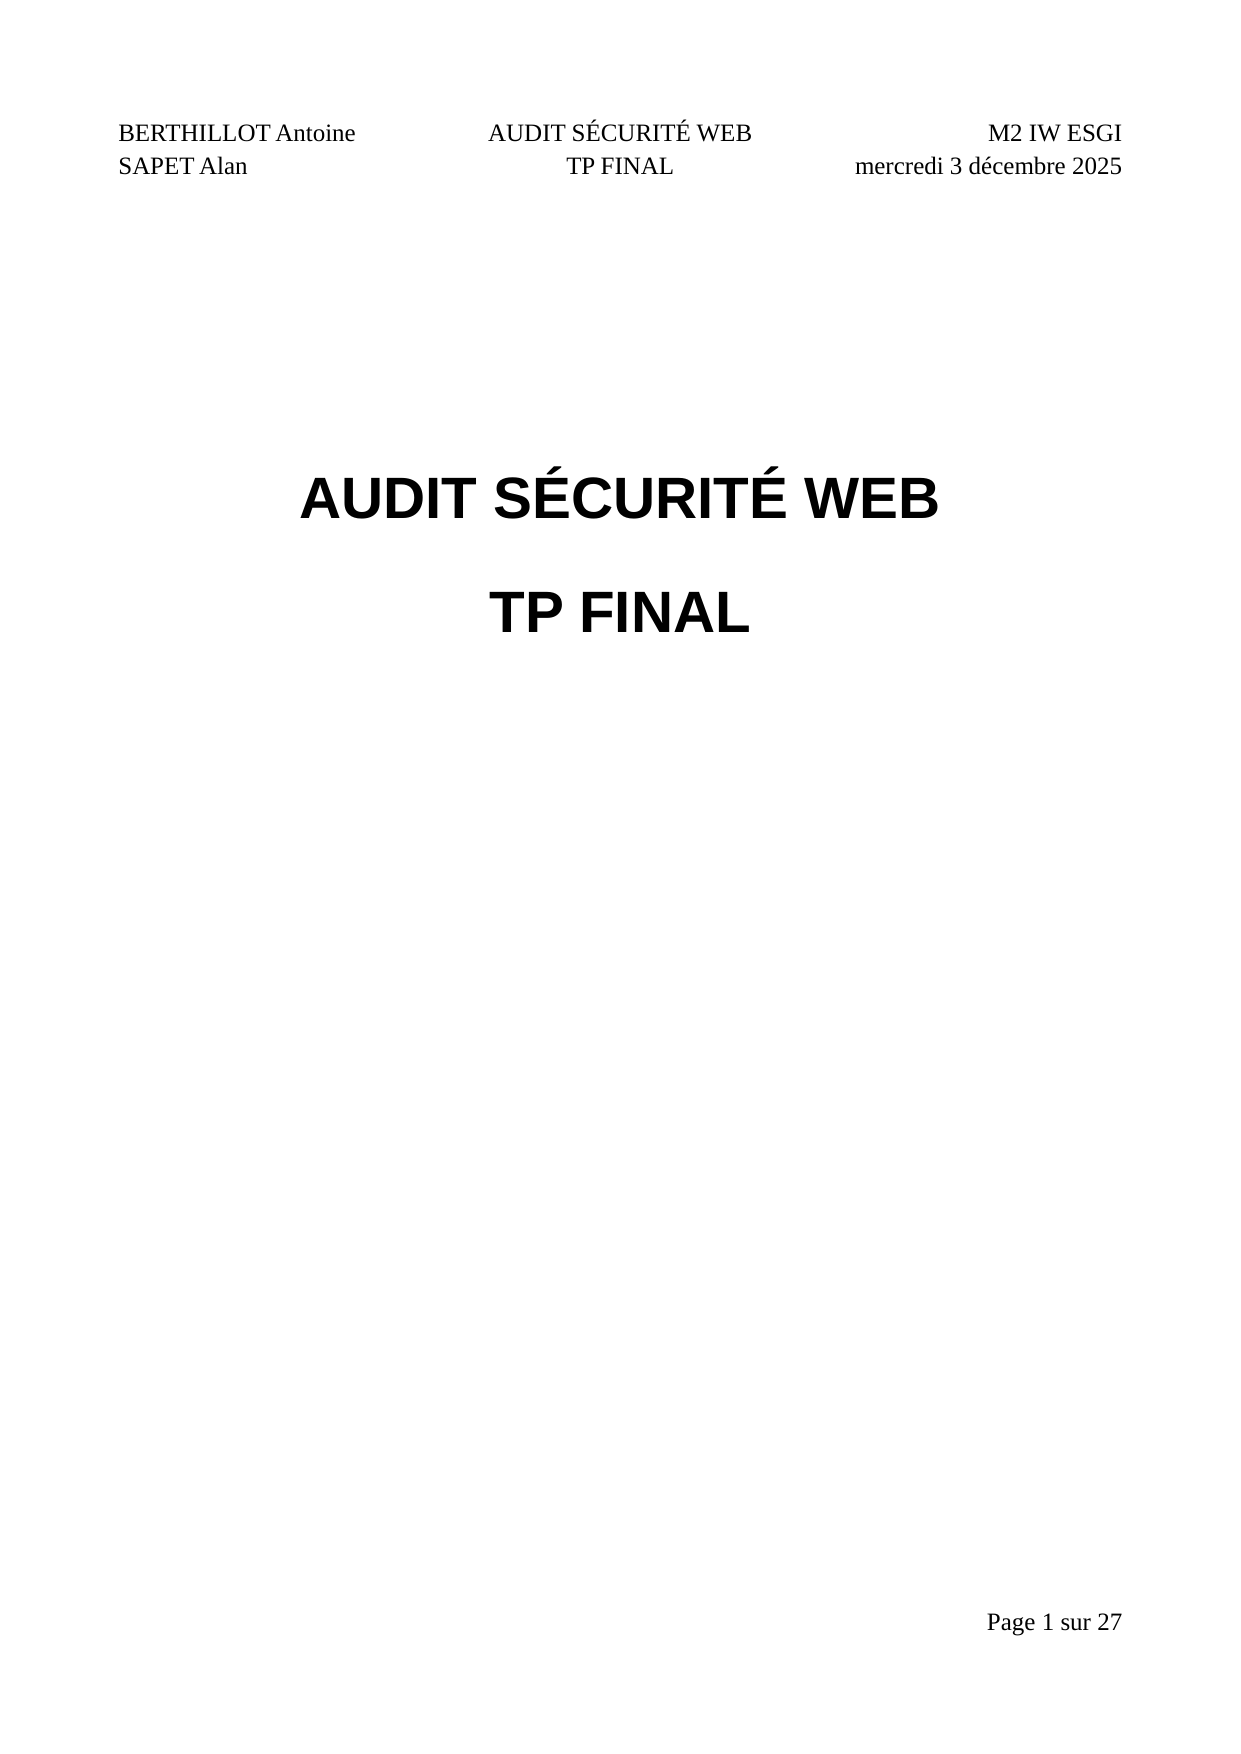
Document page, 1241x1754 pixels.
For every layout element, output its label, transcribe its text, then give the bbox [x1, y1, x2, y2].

title AUDIT SÉCURITÉ WEB [118, 463, 1122, 531]
title TP FINAL [118, 578, 1122, 645]
